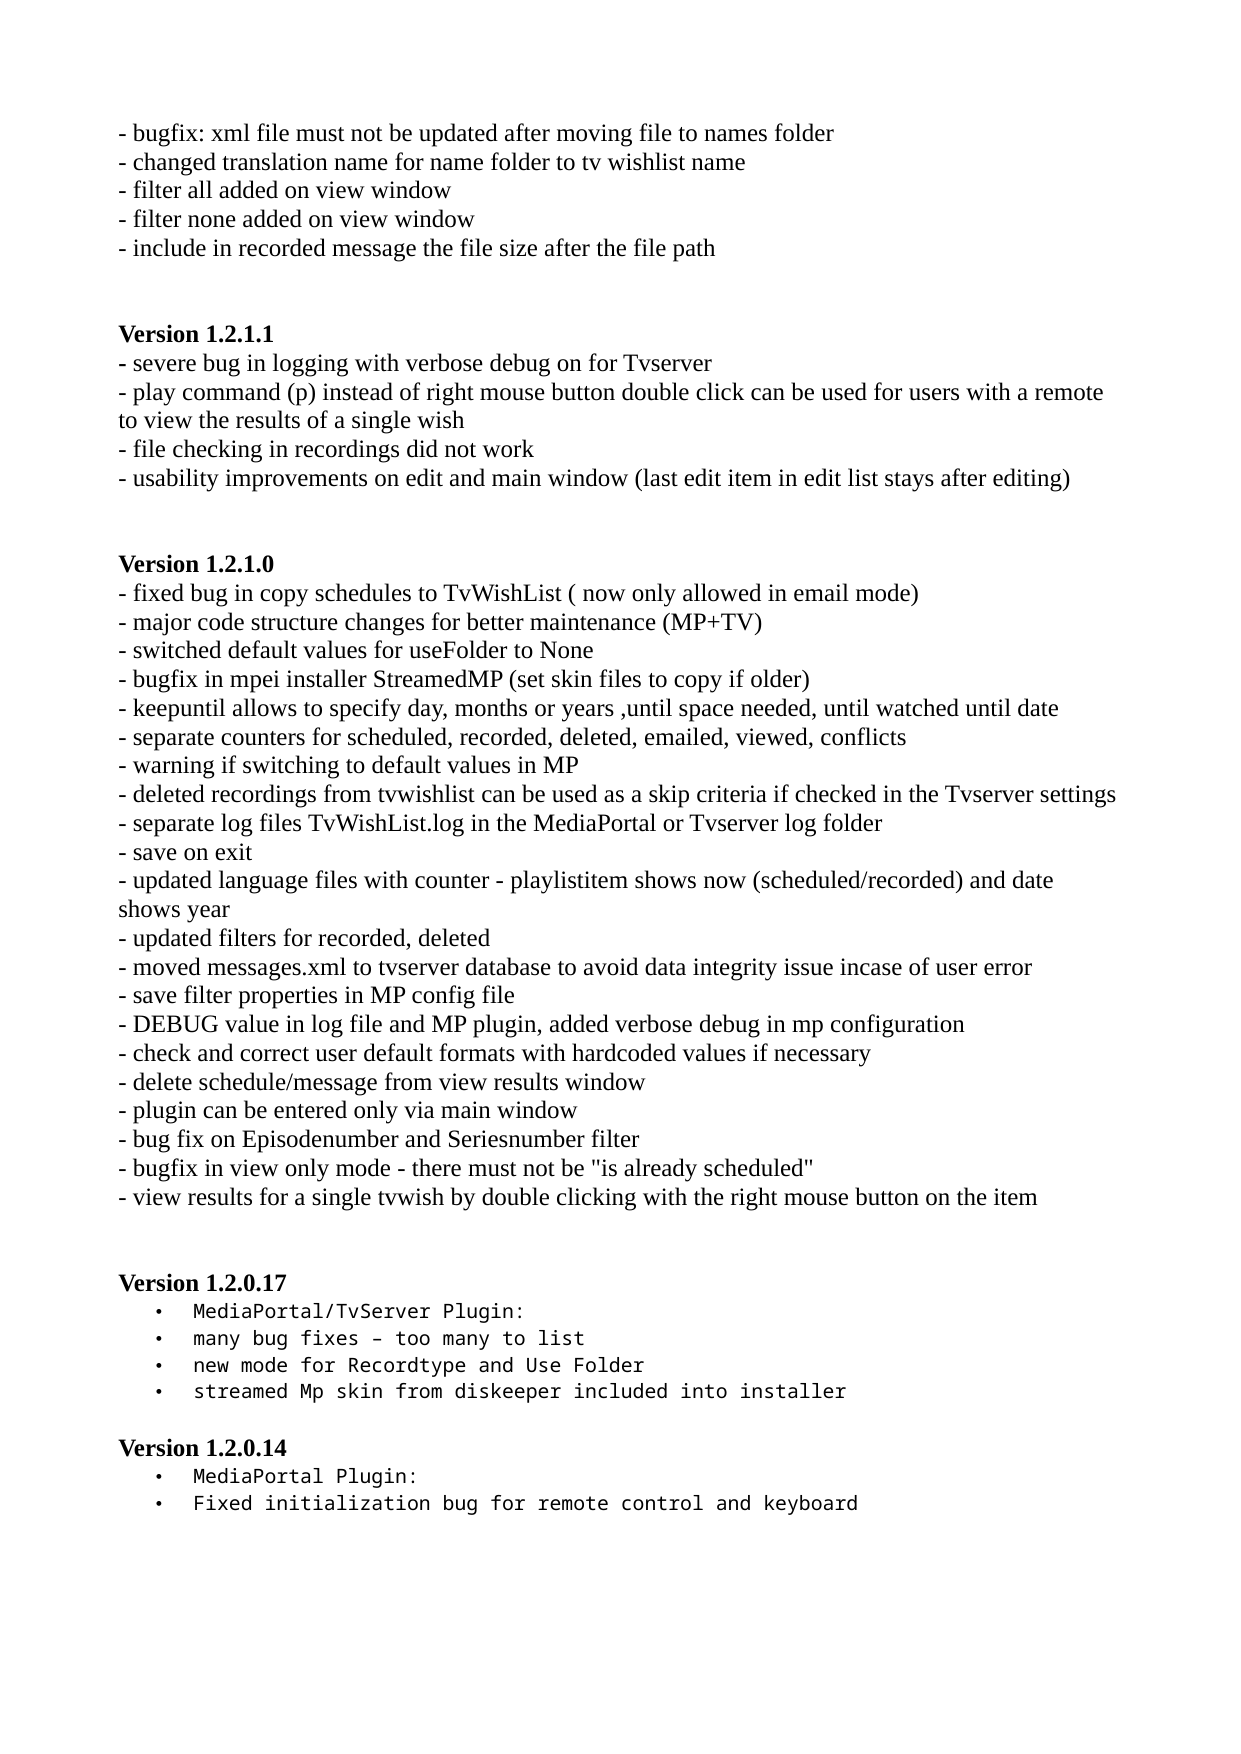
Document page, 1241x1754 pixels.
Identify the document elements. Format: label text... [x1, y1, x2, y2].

list Fixed initialization bug for remote control and keyboard [156, 1489, 1122, 1516]
text - save on exit [118, 837, 1122, 866]
text Version 1.2.1.0 [118, 549, 1122, 578]
text - moved messages.xml to tvserver database to avoid data integrity issue incase of user error [118, 952, 1122, 981]
text - bugfix in view only mode - there must not be "is already scheduled" [118, 1153, 1122, 1182]
text - keepuntil allows to specify day, months or years ,until space needed, until watched until date [118, 693, 1122, 722]
text - file checking in recordings did not work [118, 434, 1122, 463]
text - check and correct user default formats with hardcoded values if necessary [118, 1038, 1122, 1067]
text - switched default values for useFolder to None [118, 636, 1122, 664]
text - separate counters for scheduled, recorded, deleted, emailed, viewed, conflicts [118, 722, 1122, 751]
text Version 1.2.0.14 [118, 1433, 1122, 1462]
text - include in recorded message the file size after the file path [118, 233, 1122, 262]
list streamed Mp skin from diskeeper included into installer [156, 1378, 1122, 1405]
text - save filter properties in MP config file [118, 981, 1122, 1009]
text - deleted recordings from tvwishlist can be used as a skip criteria if checked in the Tvserver settings [118, 779, 1122, 808]
text - warning if switching to default values in MP [118, 751, 1122, 779]
list MediaPortal Plugin: [156, 1462, 1122, 1489]
text - bugfix in mpei installer StreamedMP (set skin files to copy if older) [118, 664, 1122, 693]
text - bugfix: xml file must not be updated after moving file to names folder [118, 118, 1122, 147]
text Version 1.2.1.1 [118, 319, 1122, 348]
text - updated filters for recorded, deleted [118, 923, 1122, 952]
text - bug fix on Episodenumber and Seriesnumber filter [118, 1124, 1122, 1153]
text - filter none added on view window [118, 204, 1122, 233]
text - separate log files TvWishList.log in the MediaPortal or Tvserver log folder [118, 808, 1122, 837]
text - delete schedule/message from view results window [118, 1067, 1122, 1096]
list new mode for Recordtype and Use Folder [156, 1351, 1122, 1378]
text - DEBUG value in log file and MP plugin, added verbose debug in mp configuration [118, 1009, 1122, 1038]
list many bug fixes – too many to list [156, 1324, 1122, 1351]
text - play command (p) instead of right mouse button double click can be used for users with a remote to view the results of a single wish [118, 377, 1122, 434]
text - usability improvements on edit and main window (last edit item in edit list stays after editing) [118, 463, 1122, 492]
text - severe bug in logging with verbose debug on for Tvserver [118, 348, 1122, 377]
text - major code structure changes for better maintenance (MP+TV) [118, 607, 1122, 636]
text - changed translation name for name folder to tv wishlist name [118, 147, 1122, 176]
text - updated language files with counter - playlistitem shows now (scheduled/recorded) and date shows year [118, 866, 1122, 923]
text - fixed bug in copy schedules to TvWishList ( now only allowed in email mode) [118, 578, 1122, 607]
text Version 1.2.0.17 [118, 1268, 1122, 1297]
list MediaPortal/TvServer Plugin: [156, 1297, 1122, 1324]
text - filter all added on view window [118, 176, 1122, 204]
text - plugin can be entered only via main window [118, 1096, 1122, 1124]
text - view results for a single tvwish by double clicking with the right mouse button on the item [118, 1182, 1122, 1211]
